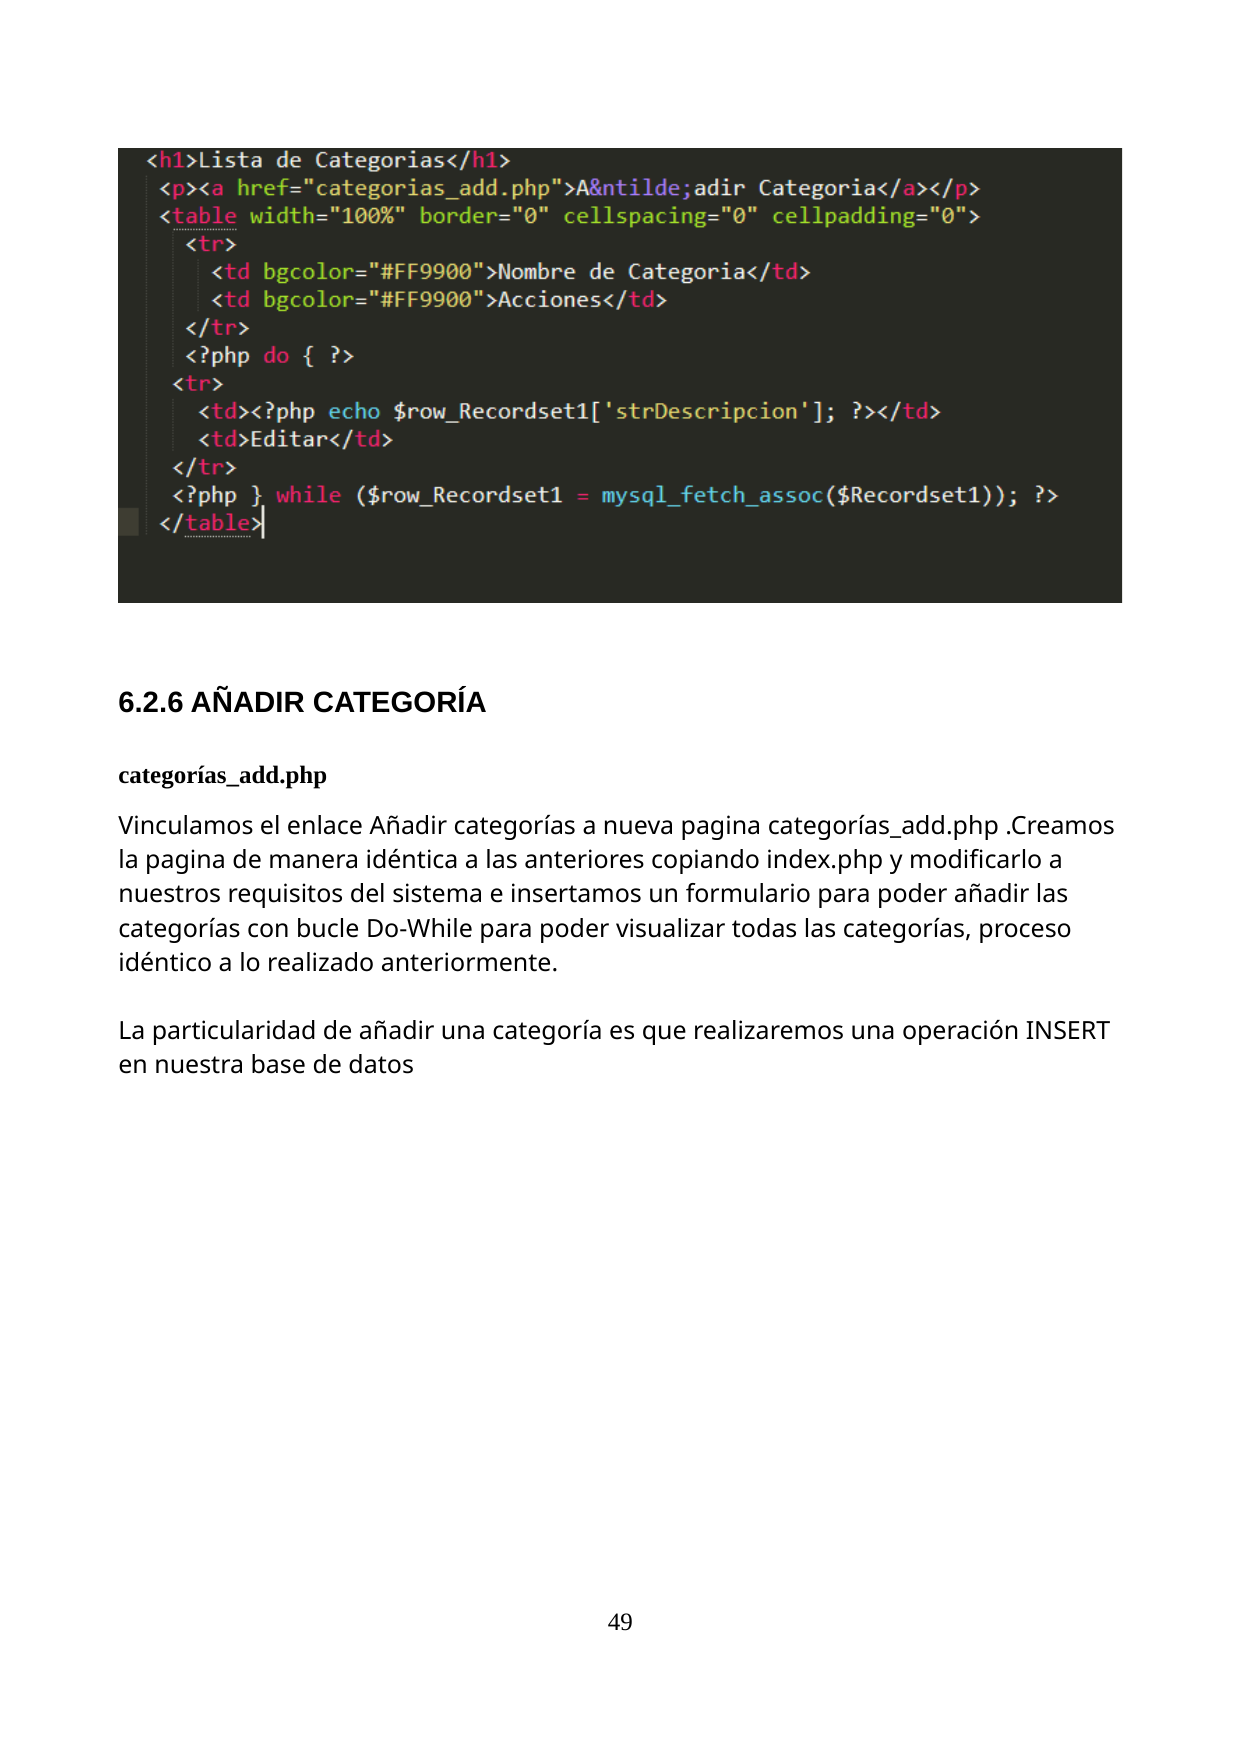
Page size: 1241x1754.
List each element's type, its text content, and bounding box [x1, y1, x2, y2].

picture [118, 148, 1123, 603]
text Vinculamos el enlace Añadir categorías a nueva pagina categorías_add.php .Creamos la pagina de manera idéntica a las anteriores copiando index.php y modificarlo a nuestros requisitos del sistema e insertamos un formulario para poder añadir las categorías con bucle Do-While para poder visualizar todas las categorías, proceso idéntico a lo realizado anteriormente. [118, 808, 1122, 978]
text categorías_add.php [118, 760, 1122, 789]
subtitle 6.2.6 AÑADIR CATEGORÍA [118, 685, 1122, 719]
text La particularidad de añadir una categoría es que realizaremos una operación INSERT en nuestra base de datos [118, 1012, 1122, 1081]
